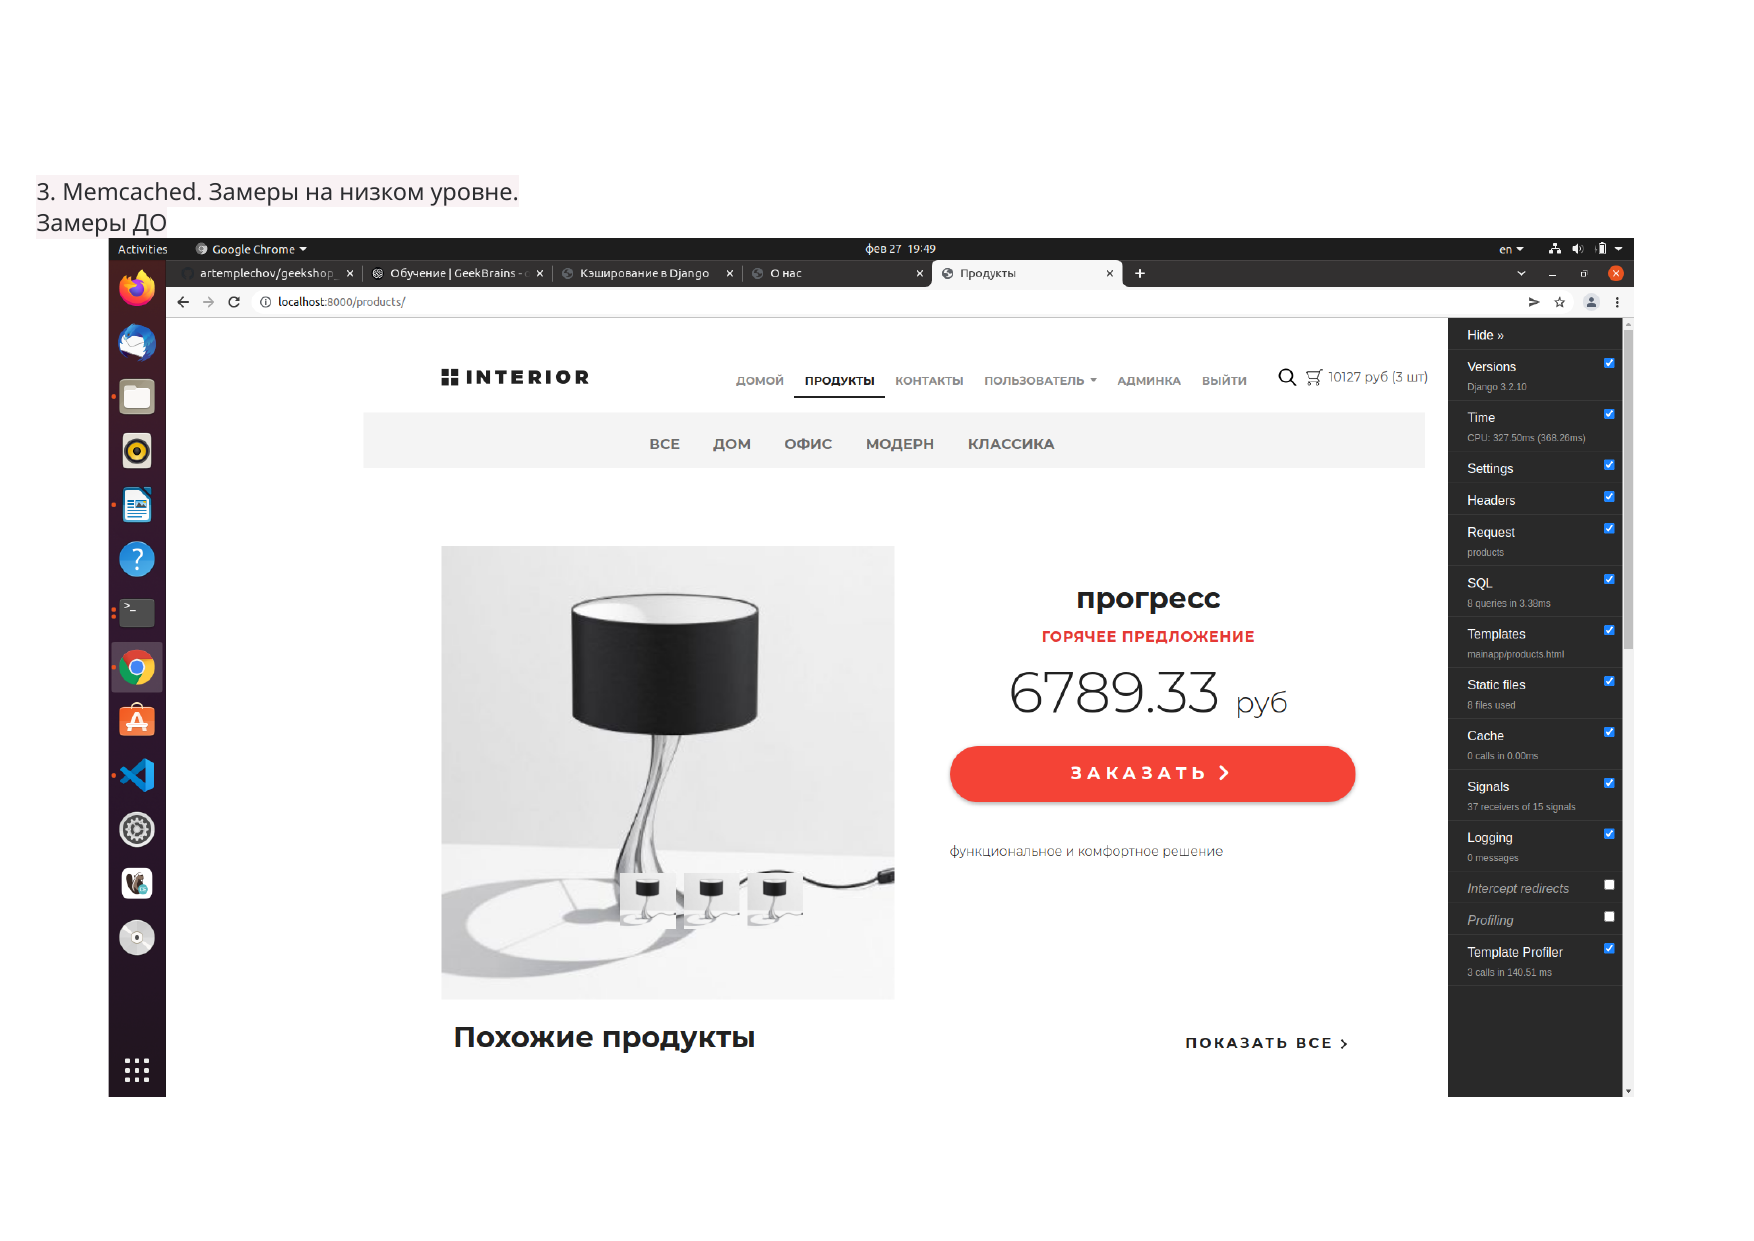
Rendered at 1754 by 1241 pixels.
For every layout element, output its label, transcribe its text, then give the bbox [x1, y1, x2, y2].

text 3. Memcached. Замеры на низком уровне. [36, 175, 1706, 207]
text Замеры ДО [36, 207, 1706, 239]
picture [108, 238, 1634, 1097]
